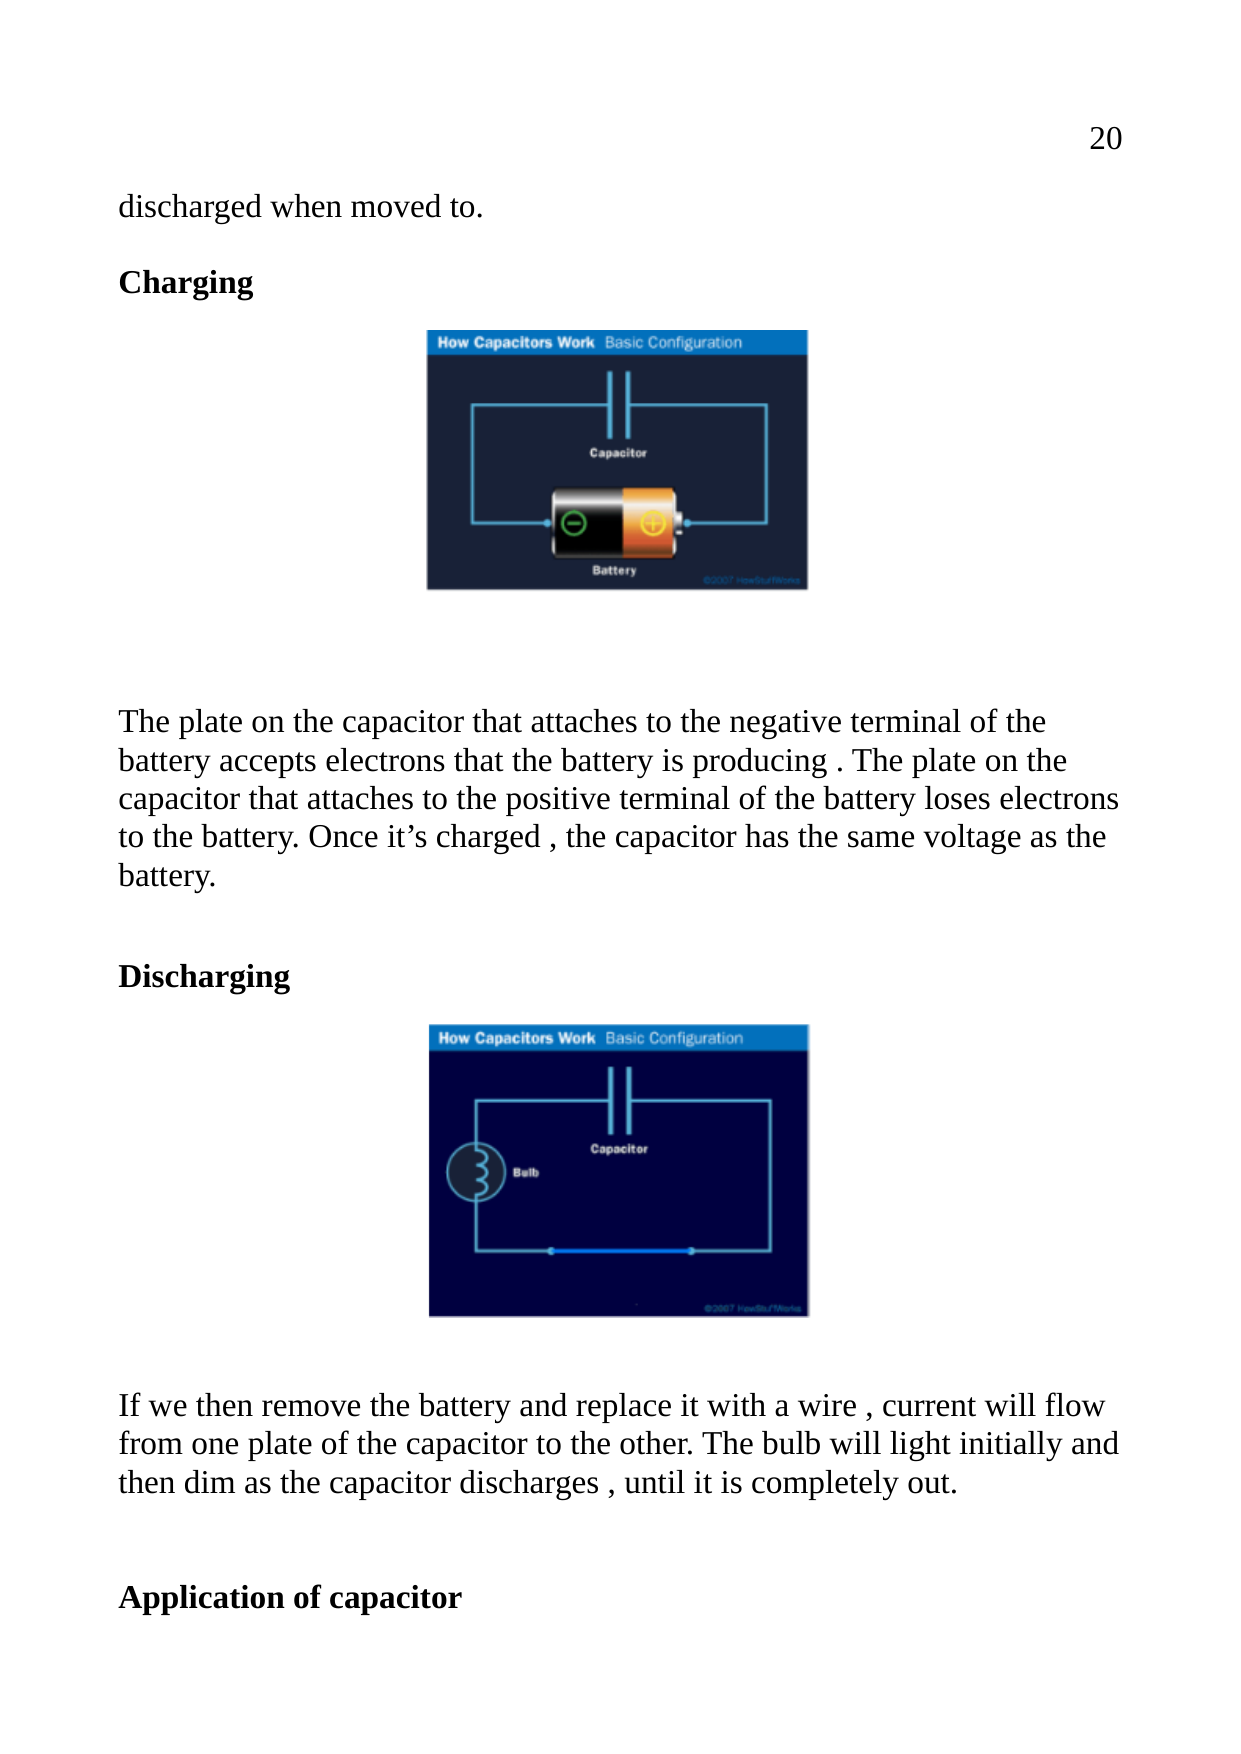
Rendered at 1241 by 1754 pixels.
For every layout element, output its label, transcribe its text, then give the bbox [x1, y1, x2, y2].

text Discharging [118, 918, 1122, 995]
text discharged when moved to. Charging [118, 186, 1122, 301]
picture [428, 1024, 812, 1318]
picture [425, 330, 815, 596]
text Application of capacitor [118, 1577, 1122, 1615]
text The plate on the capacitor that attaches to the negative terminal of the battery accepts electrons that the battery is producing . The plate on the capacitor that attaches to the positive terminal of the battery loses electrons to the battery. Once it’s charged , the capacitor has the same voltage as the battery. [118, 625, 1122, 893]
text If we then remove the battery and replace it with a wire , current will flow from one plate of the capacitor to the other. The bulb will light initially and then dim as the capacitor discharges , until it is completely out. [118, 1347, 1122, 1577]
